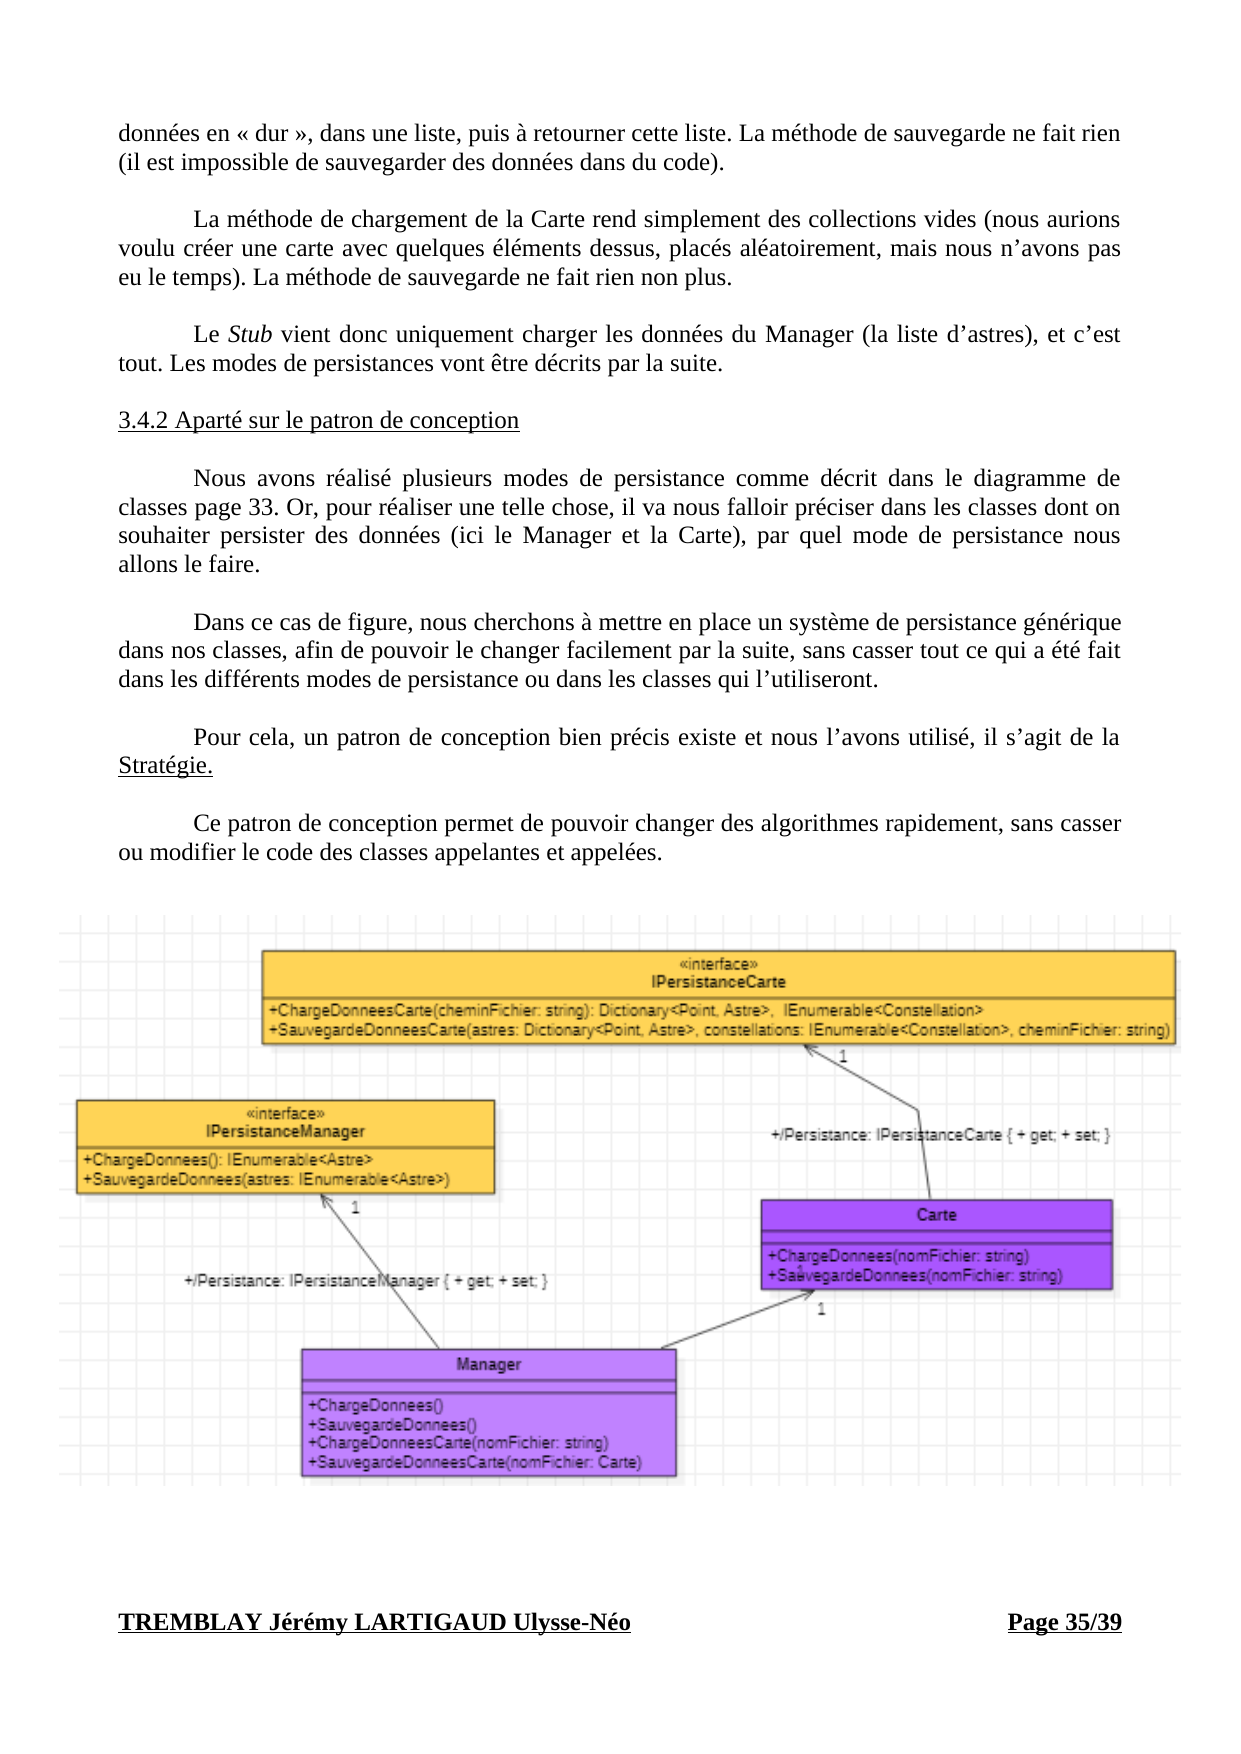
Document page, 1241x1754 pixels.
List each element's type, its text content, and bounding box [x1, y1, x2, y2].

text Le Stub vient donc uniquement charger les données du Manager (la liste d’astres), et c’est tout. Les modes de persistances vont être décrits par la suite. [118, 319, 1122, 377]
text données en « dur », dans une liste, puis à retourner cette liste. La méthode de sauvegarde ne fait rien (il est impossible de sauvegarder des données dans du code). [118, 118, 1122, 176]
picture [59, 915, 1182, 1486]
text Ce patron de conception permet de pouvoir changer des algorithmes rapidement, sans casser ou modifier le code des classes appelantes et appelées. [118, 808, 1122, 866]
text La méthode de chargement de la Carte rend simplement des collections vides (nous aurions voulu créer une carte avec quelques éléments dessus, placés aléatoirement, mais nous n’avons pas eu le temps). La méthode de sauvegarde ne fait rien non plus. [118, 204, 1122, 291]
text Pour cela, un patron de conception bien précis existe et nous l’avons utilisé, il s’agit de la Stratégie. [118, 722, 1122, 779]
text 3.4.2 Aparté sur le patron de conception [118, 406, 1122, 434]
text Nous avons réalisé plusieurs modes de persistance comme décrit dans le diagramme de classes page 33. Or, pour réaliser une telle chose, il va nous falloir préciser dans les classes dont on souhaiter persister des données (ici le Manager et la Carte), par quel mode de persistance nous allons le faire. [118, 463, 1122, 578]
text Dans ce cas de figure, nous cherchons à mettre en place un système de persistance générique dans nos classes, afin de pouvoir le changer facilement par la suite, sans casser tout ce qui a été fait dans les différents modes de persistance ou dans les classes qui l’utiliseront. [118, 607, 1122, 693]
